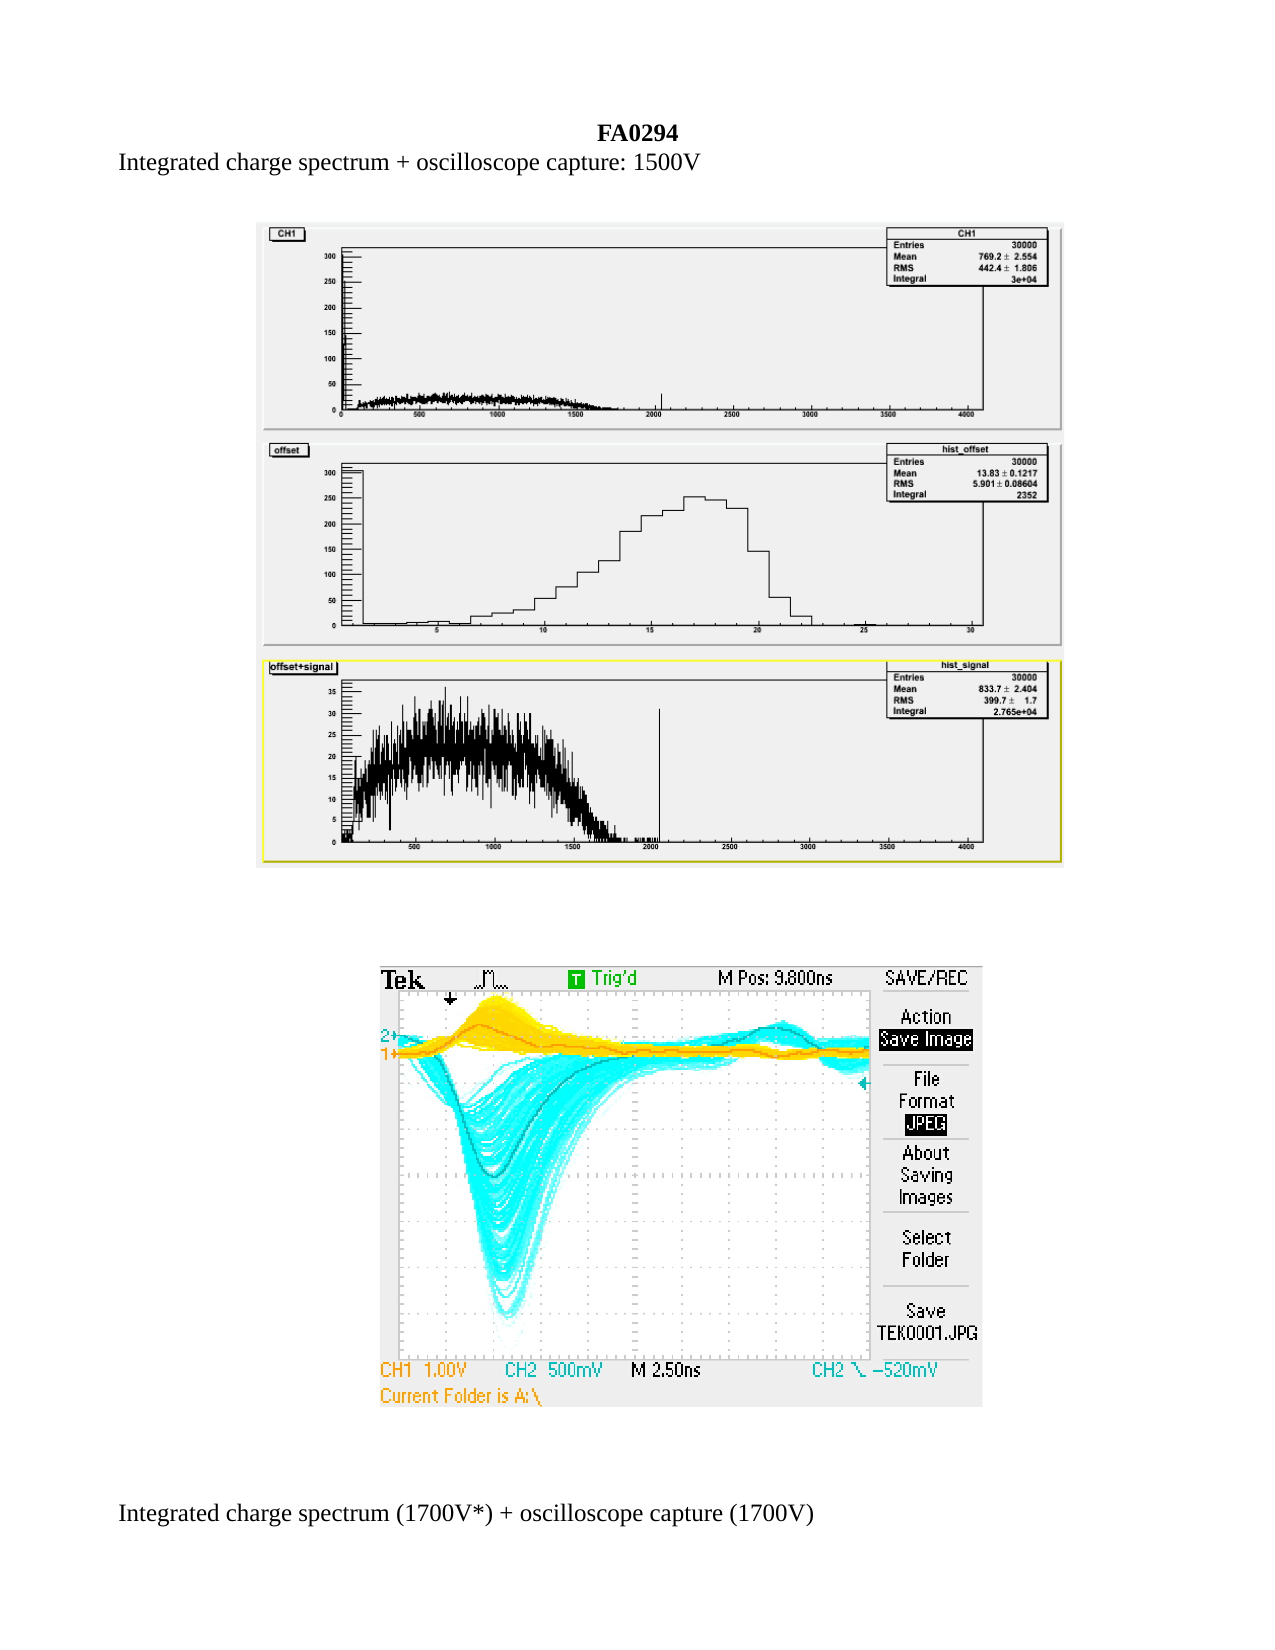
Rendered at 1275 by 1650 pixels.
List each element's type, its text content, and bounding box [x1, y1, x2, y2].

text Integrated charge spectrum (1700V*) + oscilloscope capture (1700V) [118, 1498, 1157, 1527]
picture [379, 966, 983, 1407]
text Integrated charge spectrum + oscilloscope capture: 1500V [118, 147, 1157, 176]
text FA0294 [118, 118, 1157, 147]
picture [255, 221, 1065, 868]
